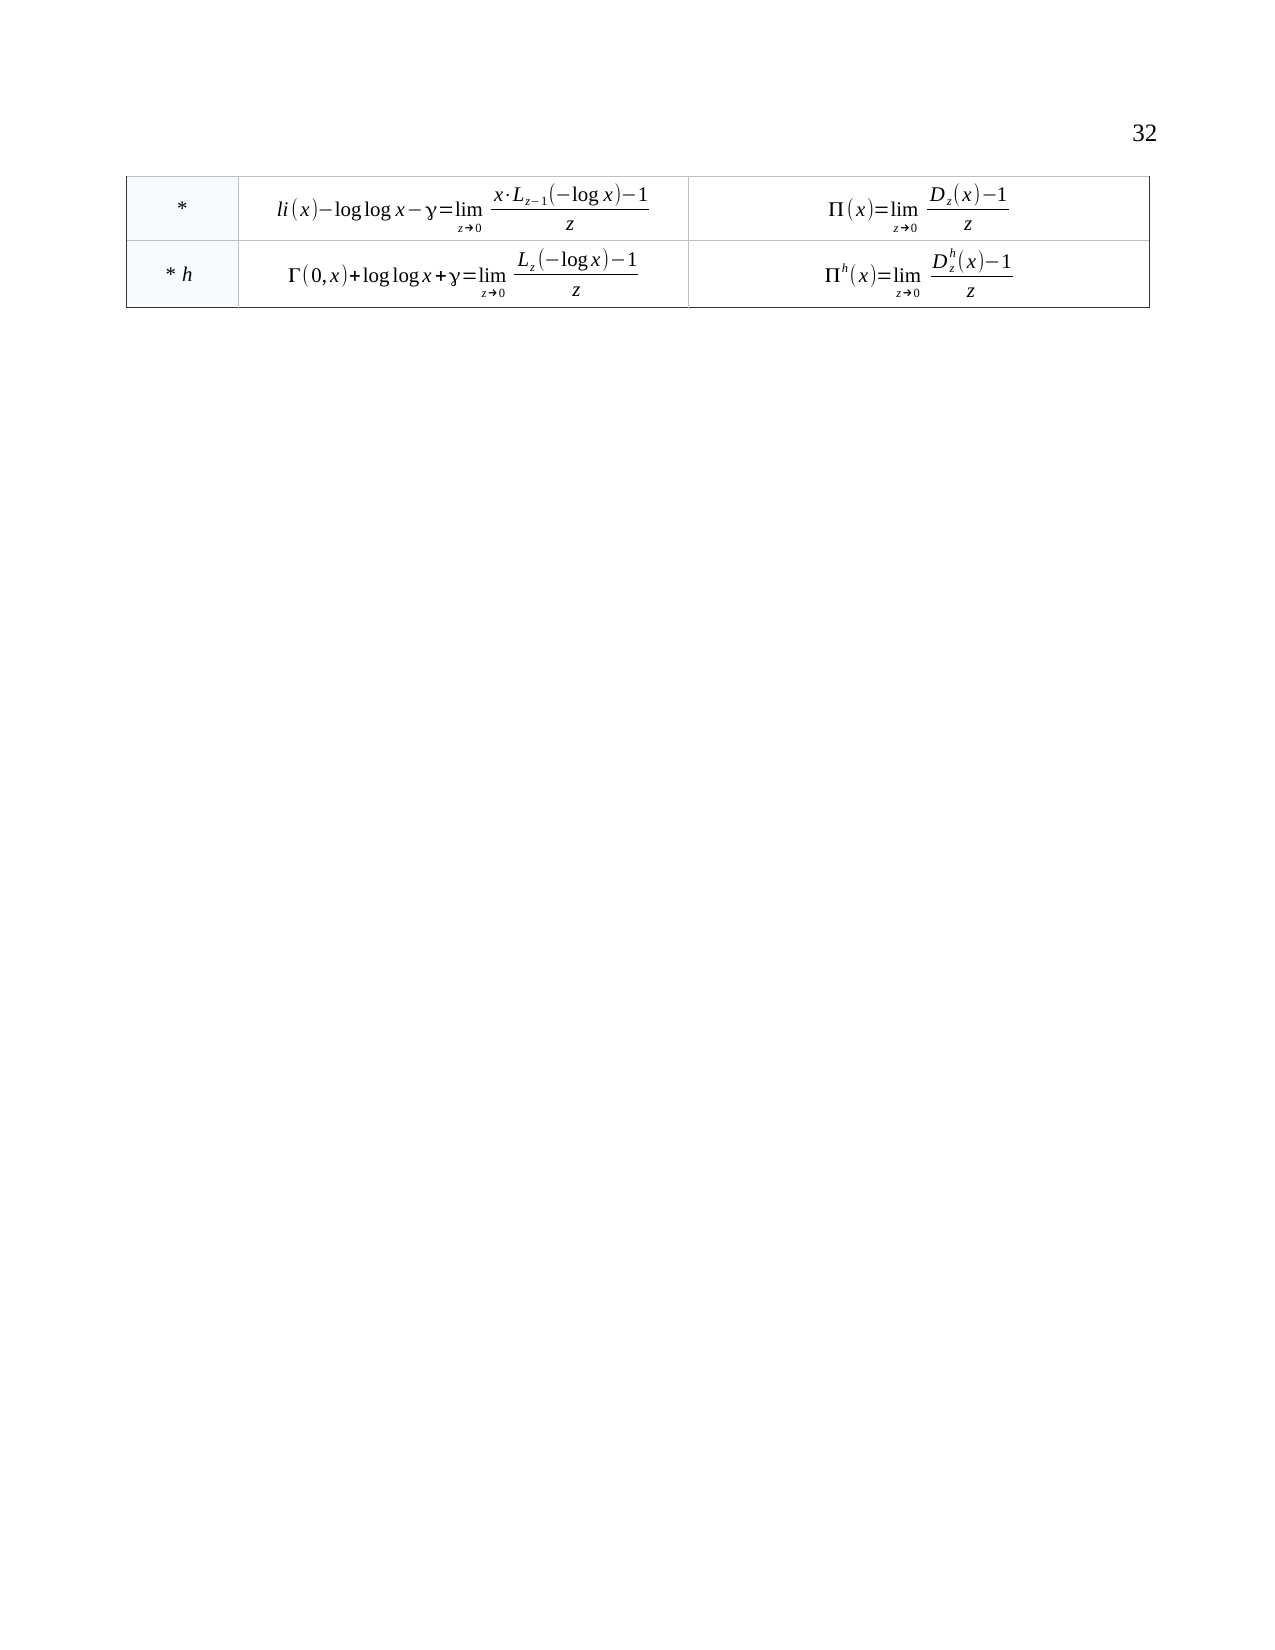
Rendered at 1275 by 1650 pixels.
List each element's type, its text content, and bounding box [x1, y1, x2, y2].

table_cell [239, 177, 688, 240]
table_cell * [127, 177, 238, 240]
table_cell [239, 241, 688, 307]
table_cell [689, 241, 1149, 307]
table_cell * [127, 241, 238, 307]
table_cell [689, 177, 1149, 240]
